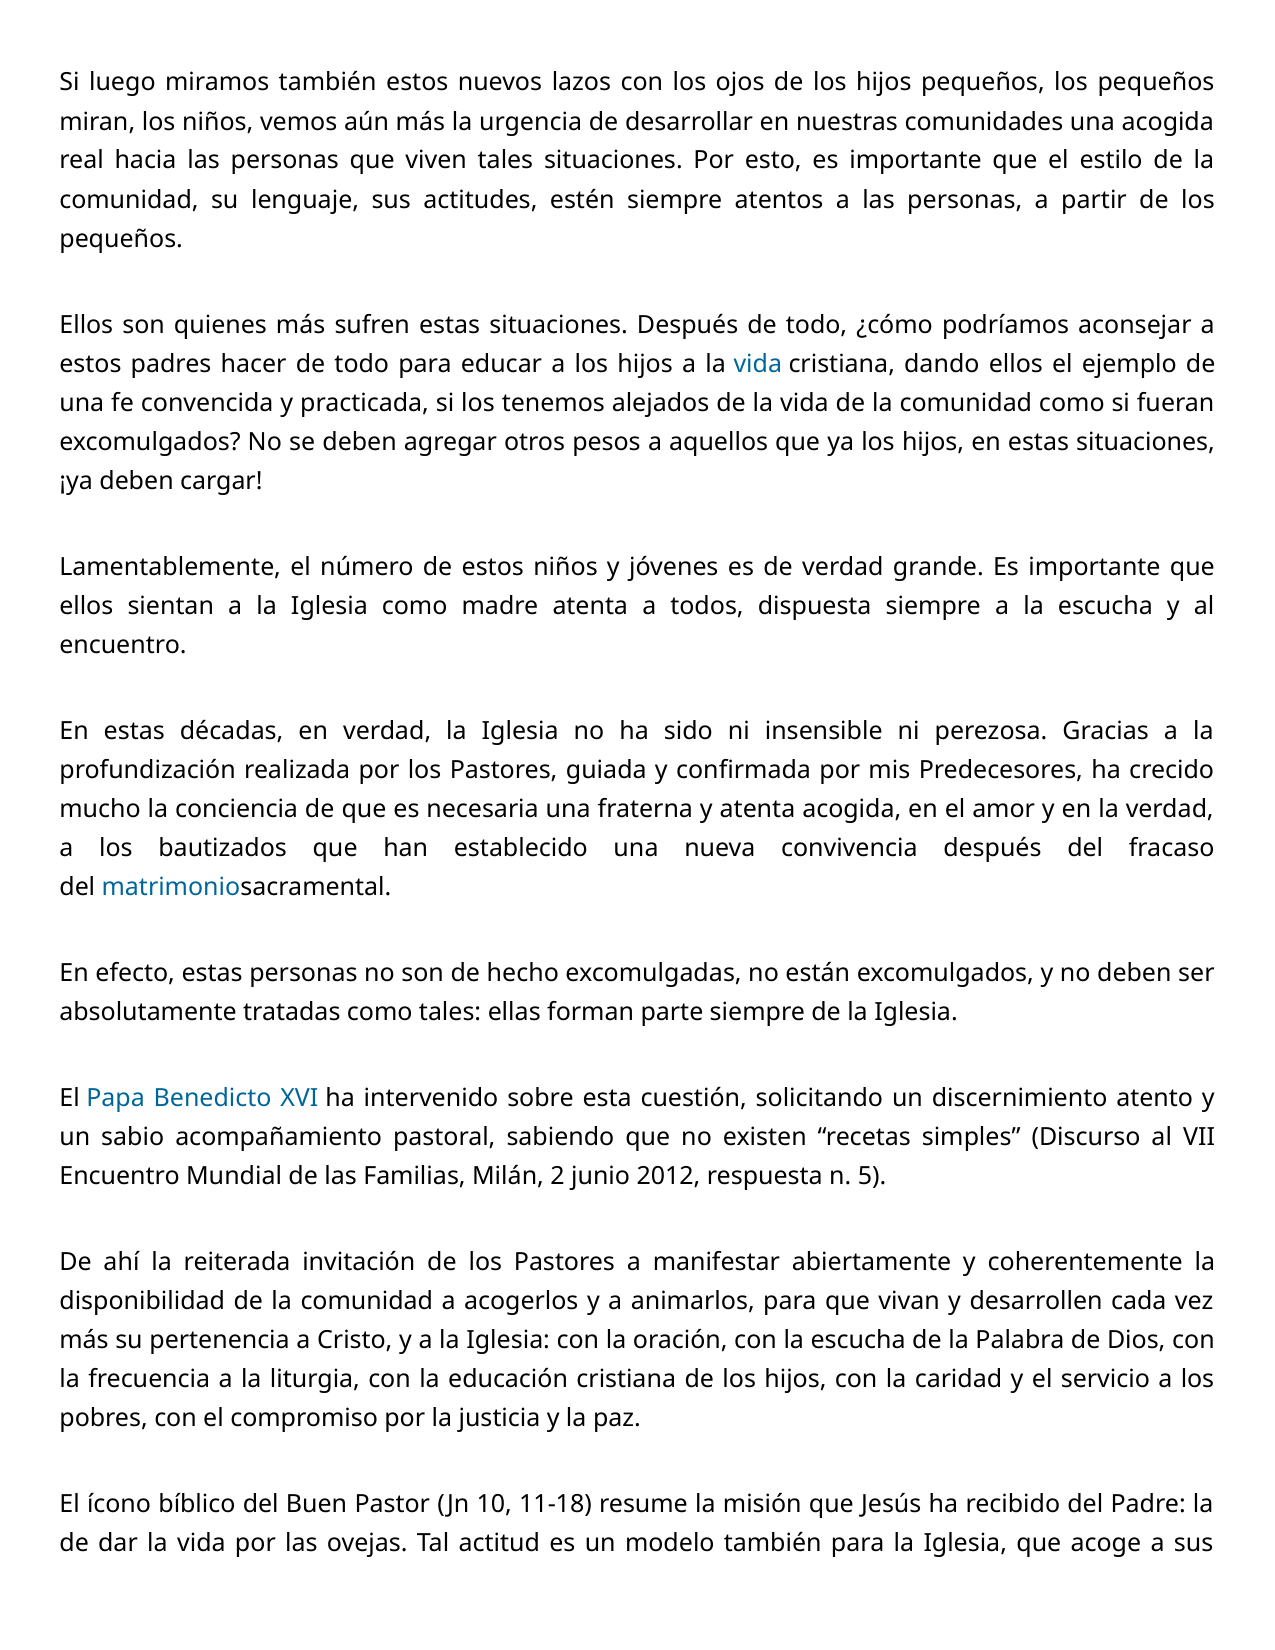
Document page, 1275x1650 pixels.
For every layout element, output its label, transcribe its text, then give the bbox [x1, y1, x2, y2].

text De ahí la reiterada invitación de los Pastores a manifestar abiertamente y coherentemente la disponibilidad de la comunidad a acogerlos y a animarlos, para que vivan y desarrollen cada vez más su pertenencia a Cristo, y a la Iglesia: con la oración, con la escucha de la Palabra de Dios, con la frecuencia a la liturgia, con la educación cristiana de los hijos, con la caridad y el servicio a los pobres, con el compromiso por la justicia y la paz. [59, 1239, 1216, 1434]
text Lamentablemente, el número de estos niños y jóvenes es de verdad grande. Es importante que ellos sientan a la Iglesia como madre atenta a todos, dispuesta siempre a la escucha y al encuentro. [59, 543, 1216, 661]
text En efecto, estas personas no son de hecho excomulgadas, no están excomulgados, y no deben ser absolutamente tratadas como tales: ellas forman parte siempre de la Iglesia. [59, 950, 1216, 1028]
text En estas décadas, en verdad, la Iglesia no ha sido ni insensible ni perezosa. Gracias a la profundización realizada por los Pastores, guiada y confirmada por mis Predecesores, ha crecido mucho la conciencia de que es necesaria una fraterna y atenta acogida, en el amor y en la verdad, a los bautizados que han establecido una nueva convivencia después del fracaso del matrimoniosacramental. [59, 707, 1216, 903]
text Ellos son quienes más sufren estas situaciones. Después de todo, ¿cómo podríamos aconsejar a estos padres hacer de todo para educar a los hijos a la vida cristiana, dando ellos el ejemplo de una fe convencida y practicada, si los tenemos alejados de la vida de la comunidad como si fueran excomulgados? No se deben agregar otros pesos a aquellos que ya los hijos, en estas situaciones, ¡ya deben cargar! [59, 301, 1216, 497]
text El ícono bíblico del Buen Pastor (Jn 10, 11-18) resume la misión que Jesús ha recibido del Padre: la de dar la vida por las ovejas. Tal actitud es un modelo también para la Iglesia, que acoge a sus [59, 1481, 1216, 1559]
text Si luego miramos también estos nuevos lazos con los ojos de los hijos pequeños, los pequeños miran, los niños, vemos aún más la urgencia de desarrollar en nuestras comunidades una acogida real hacia las personas que viven tales situaciones. Por esto, es importante que el estilo de la comunidad, su lenguaje, sus actitudes, estén siempre atentos a las personas, a partir de los pequeños. [59, 59, 1216, 254]
text El Papa Benedicto XVI ha intervenido sobre esta cuestión, solicitando un discernimiento atento y un sabio acompañamiento pastoral, sabiendo que no existen “recetas simples” (Discurso al VII Encuentro Mundial de las Familias, Milán, 2 junio 2012, respuesta n. 5). [59, 1075, 1216, 1192]
